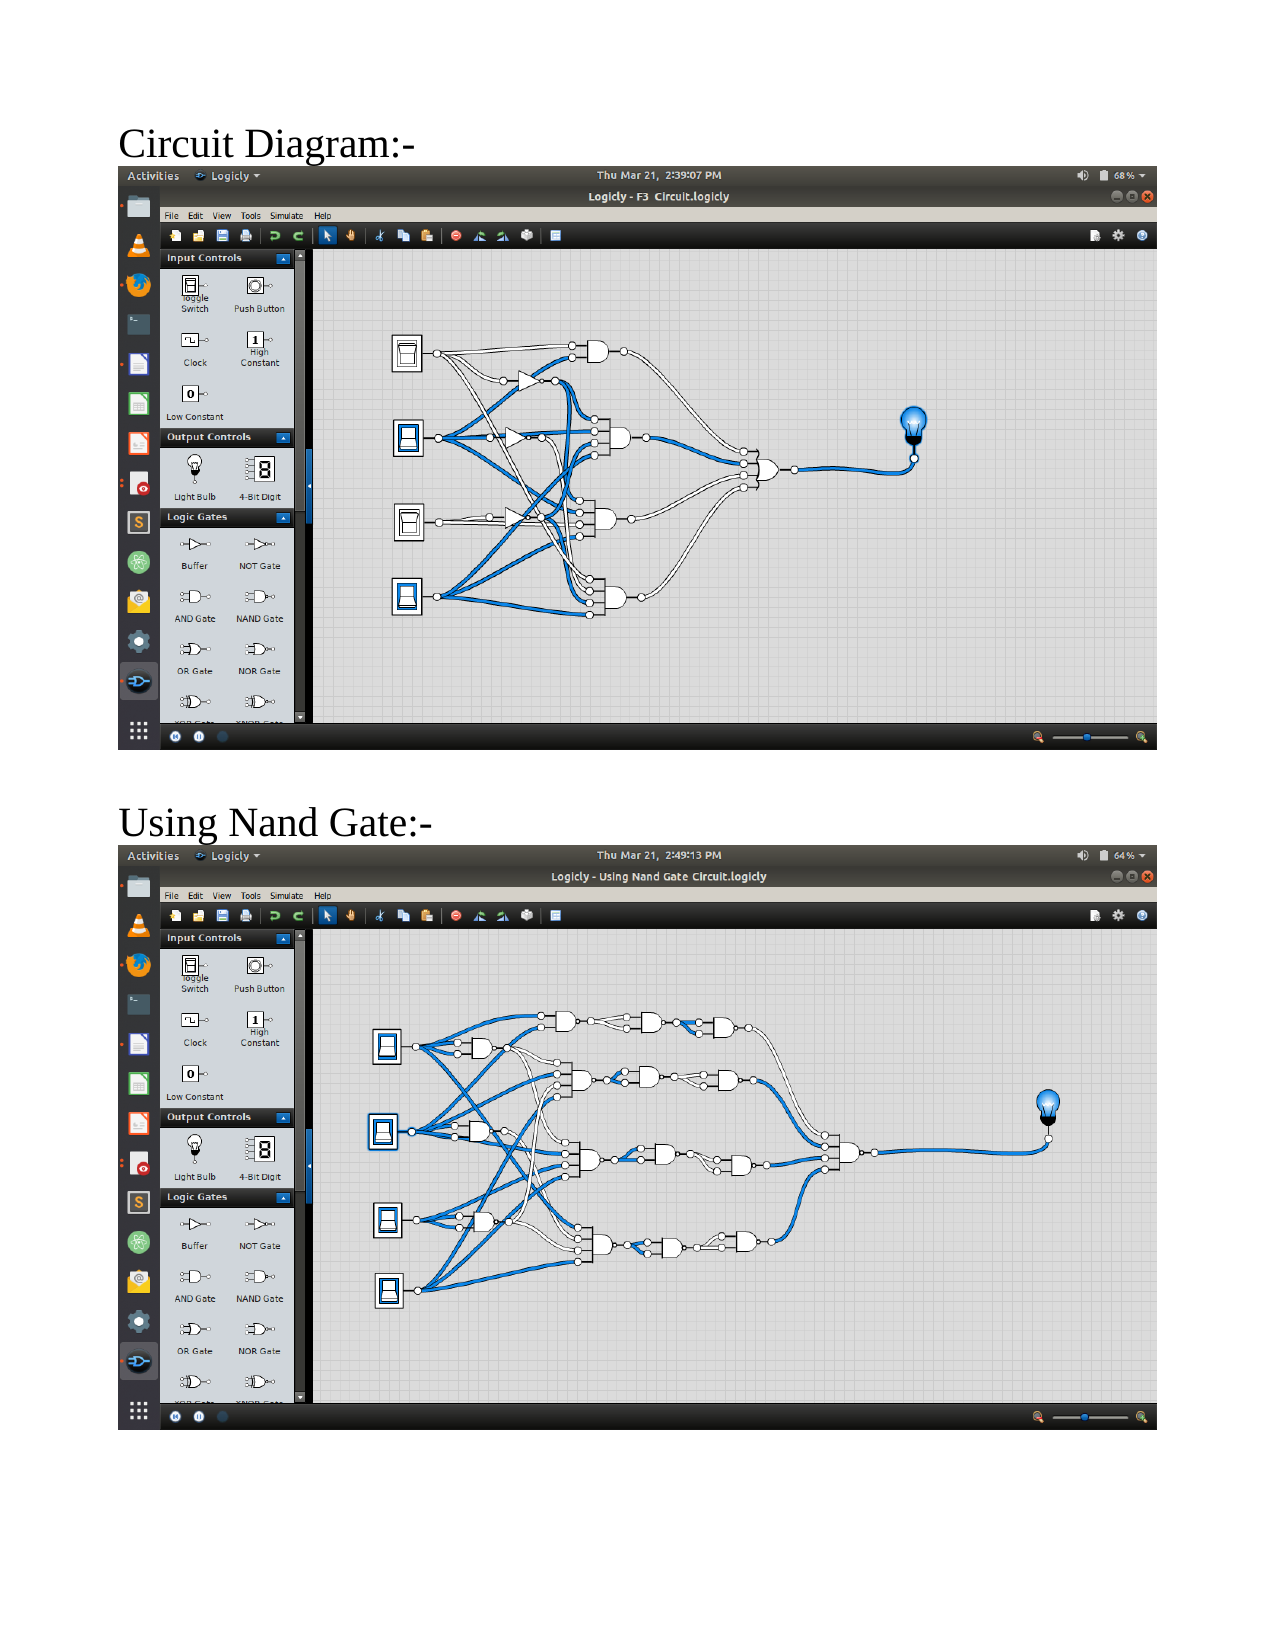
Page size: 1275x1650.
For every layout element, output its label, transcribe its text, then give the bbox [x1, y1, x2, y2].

picture [118, 166, 1157, 750]
text Circuit Diagram:- [118, 118, 1157, 166]
text Using Nand Gate:- [118, 798, 1157, 845]
picture [118, 845, 1157, 1430]
